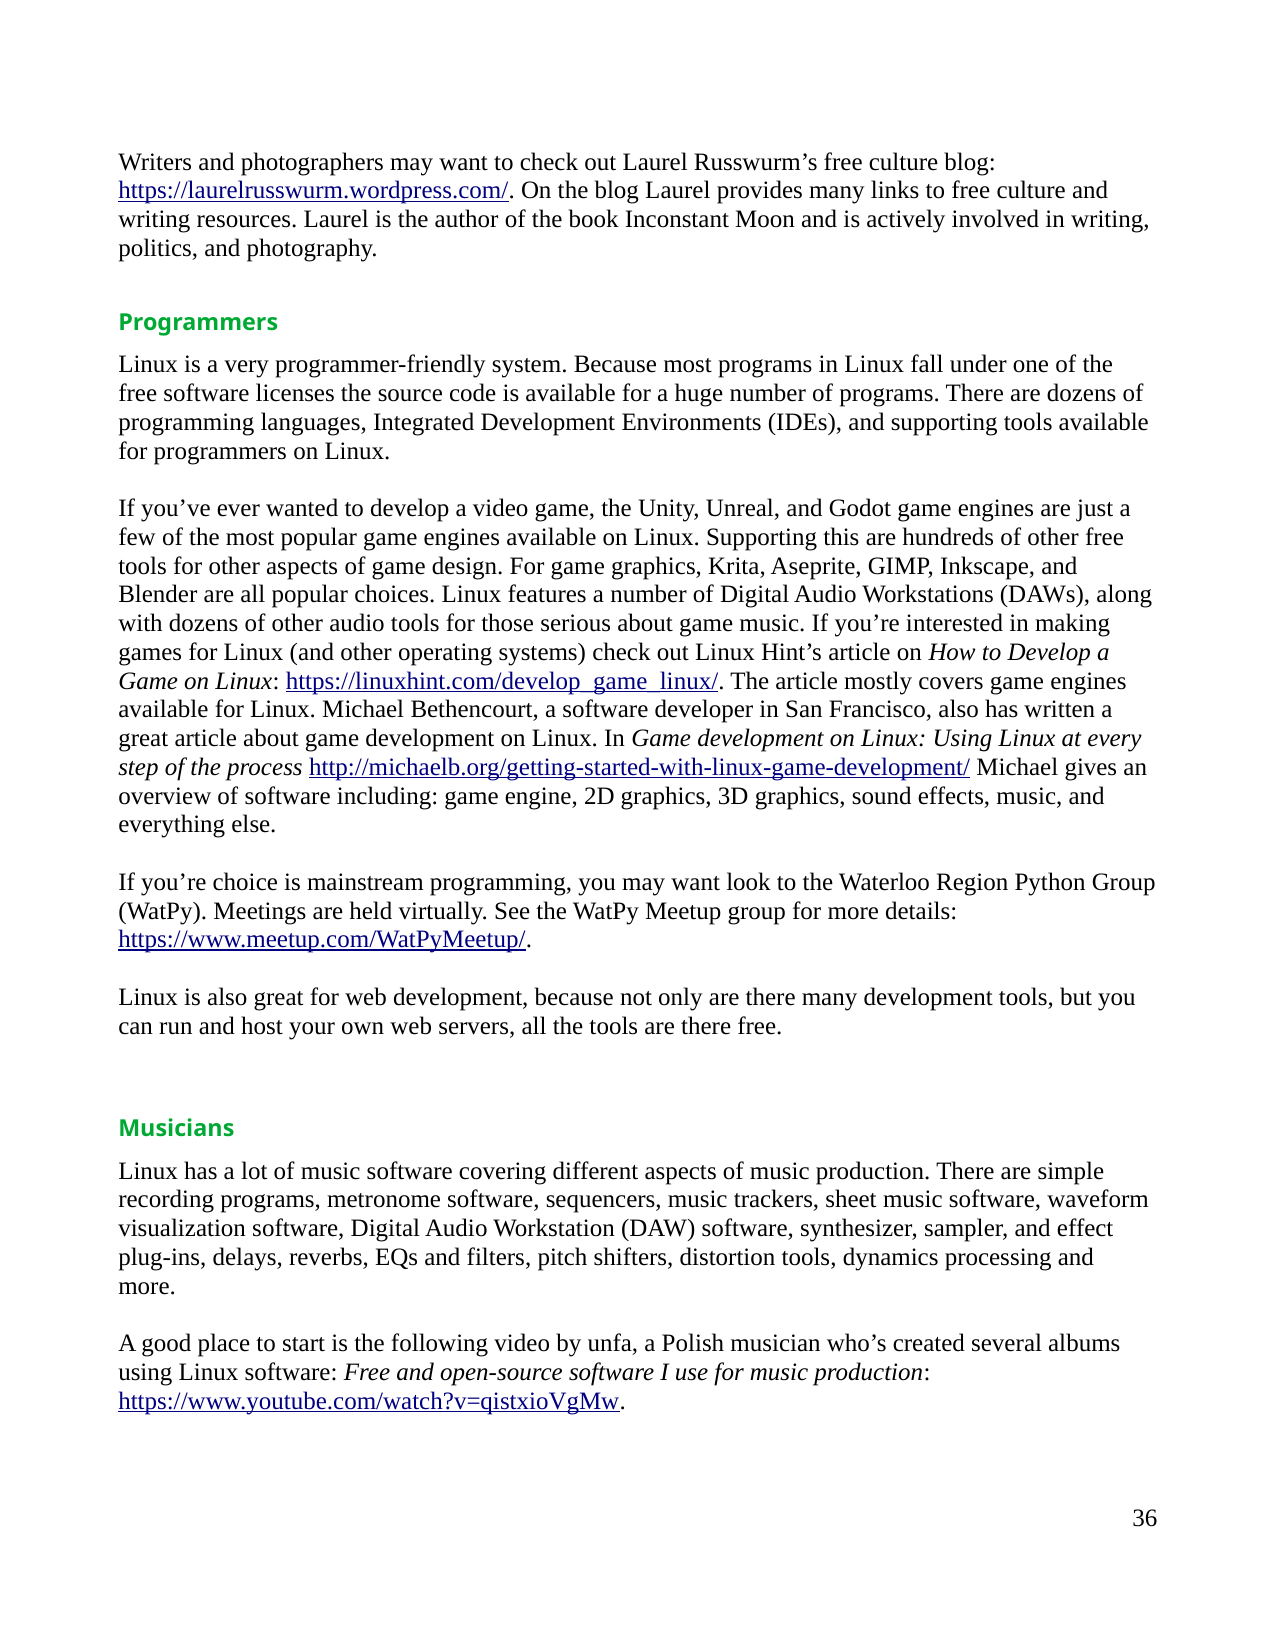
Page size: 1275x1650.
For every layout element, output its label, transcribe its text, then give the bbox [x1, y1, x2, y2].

text Writers and photographers may want to check out Laurel Russwurm’s free culture blog: https://laurelrusswurm.wordpress.com/. On the blog Laurel provides many links to free culture and writing resources. Laurel is the author of the book Inconstant Moon and is actively involved in writing, politics, and photography. [118, 147, 1157, 262]
subtitle Musicians [118, 1112, 1157, 1143]
text Linux is also great for web development, because not only are there many development tools, but you can run and host your own web servers, all the tools are there free. [118, 982, 1157, 1039]
text Linux is a very programmer-friendly system. Because most programs in Linux fall under one of the free software licenses the source code is available for a huge number of programs. There are dozens of programming languages, Integrated Development Environments (IDEs), and supporting tools available for programmers on Linux. [118, 349, 1157, 464]
text Linux has a lot of music software covering different aspects of music production. There are simple recording programs, metronome software, sequencers, music trackers, sheet music software, waveform visualization software, Digital Audio Workstation (DAW) software, synthesizer, sampler, and effect plug-ins, delays, reverbs, EQs and filters, pitch shifters, distortion tools, dynamics processing and more. [118, 1156, 1157, 1299]
text If you’re choice is mainstream programming, you may want look to the Waterloo Region Python Group (WatPy). Meetings are held virtually. See the WatPy Meetup group for more details: https://www.meetup.com/WatPyMeetup/. [118, 867, 1157, 953]
text A good place to start is the following video by unfa, a Polish musician who’s created several albums using Linux software: Free and open-source software I use for music production: https://www.youtube.com/watch?v=qistxioVgMw. [118, 1328, 1157, 1414]
text If you’ve ever wanted to develop a video game, the Unity, Unreal, and Godot game engines are just a few of the most popular game engines available on Linux. Supporting this are hundreds of other free tools for other aspects of game design. For game graphics, Krita, Aseprite, GIMP, Inkscape, and Blender are all popular choices. Linux features a number of Digital Audio Workstations (DAWs), along with dozens of other audio tools for those serious about game music. If you’re interested in making games for Linux (and other operating systems) check out Linux Hint’s article on How to Develop a Game on Linux: https://linuxhint.com/develop_game_linux/. The article mostly covers game engines available for Linux. Michael Bethencourt, a software developer in San Francisco, also has written a great article about game development on Linux. In Game development on Linux: Using Linux at every step of the process http://michaelb.org/getting-started-with-linux-game-development/ Michael gives an overview of software including: game engine, 2D graphics, 3D graphics, sound effects, music, and everything else. [118, 493, 1157, 838]
subtitle Programmers [118, 305, 1157, 337]
